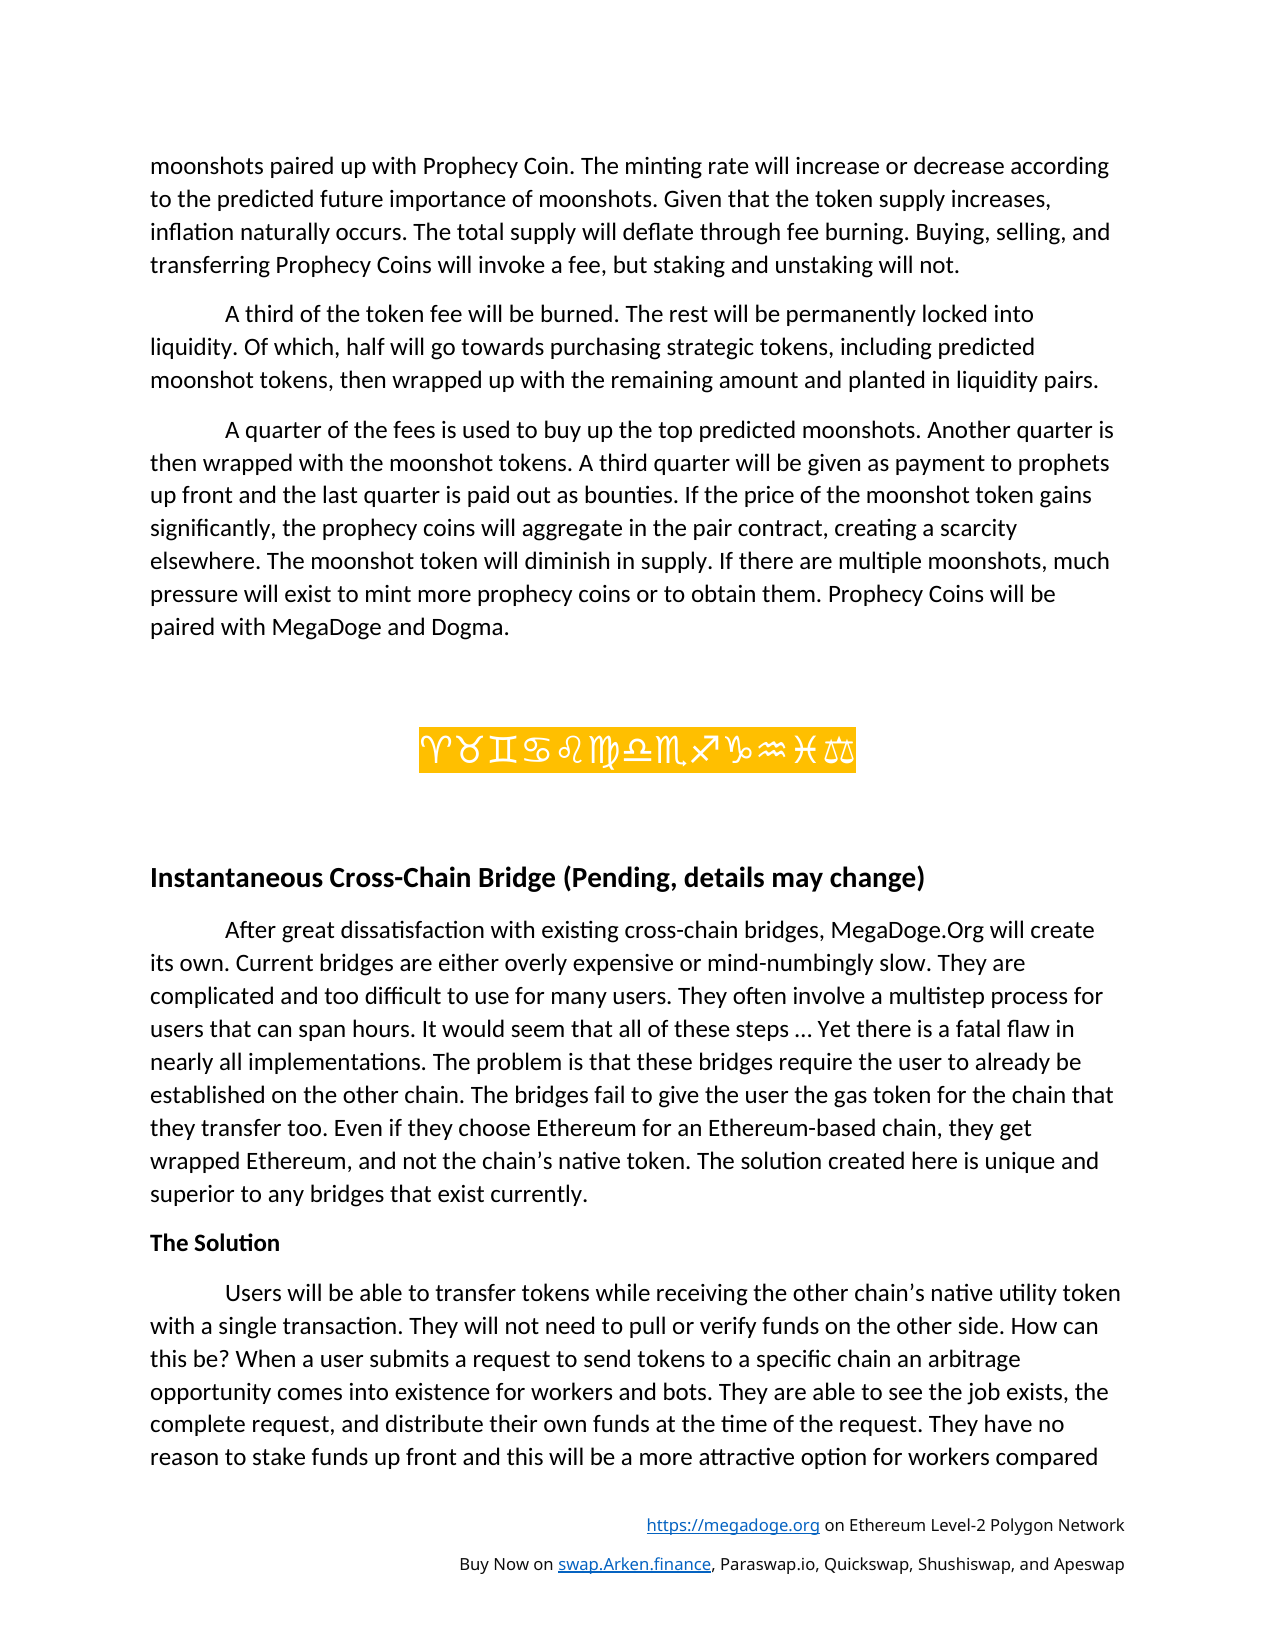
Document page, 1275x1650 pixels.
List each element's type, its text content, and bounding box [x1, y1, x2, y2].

text moonshots paired up with Prophecy Coin. The minting rate will increase or decrease according to the predicted future importance of moonshots. Given that the token supply increases, inflation naturally occurs. The total supply will deflate through fee burning. Buying, selling, and transferring Prophecy Coins will invoke a fee, but staking and unstaking will not. [150, 150, 1125, 279]
text The Solution [150, 1227, 1125, 1258]
text After great dissatisfaction with existing cross-chain bridges, MegaDoge.Org will create its own. Current bridges are either overly expensive or mind-numbingly slow. They are complicated and too difficult to use for many users. They often involve a multistep process for users that can span hours. It would seem that all of these steps … Yet there is a fatal flaw in nearly all implementations. The problem is that these bridges require the user to already be established on the other chain. The bridges fail to give the user the gas token for the chain that they transfer too. Even if they choose Ethereum for an Ethereum-based chain, they get wrapped Ethereum, and not the chain’s native token. The solution created here is unique and superior to any bridges that exist currently. [150, 914, 1125, 1208]
text Users will be able to transfer tokens while receiving the other chain’s native utility token with a single transaction. They will not need to pull or verify funds on the other side. How can this be? When a user submits a request to send tokens to a specific chain an arbitrage opportunity comes into existence for workers and bots. They are able to see the job exists, the complete request, and distribute their own funds at the time of the request. They have no reason to stake funds up front and this will be a more attractive option for workers compared [150, 1277, 1125, 1472]
text ♈♉♊♋♌♍♎♏♐♑♒♓⚖ [150, 727, 1125, 773]
text A third of the token fee will be burned. The rest will be permanently locked into liquidity. Of which, half will go towards purchasing strategic tokens, including predicted moonshot tokens, then wrapped up with the remaining amount and planted in liquidity pairs. [150, 298, 1125, 395]
text Instantaneous Cross-Chain Bridge (Pending, details may change) [150, 859, 1125, 895]
text A quarter of the fees is used to buy up the top predicted moonshots. Another quarter is then wrapped with the moonshot tokens. A third quarter will be given as payment to prophets up front and the last quarter is paid out as bounties. If the price of the moonshot token gains significantly, the prophecy coins will aggregate in the pair contract, creating a scarcity elsewhere. The moonshot token will diminish in supply. If there are multiple moonshots, much pressure will exist to mint more prophecy coins or to obtain them. Prophecy Coins will be paired with MegaDoge and Dogma. [150, 414, 1125, 642]
